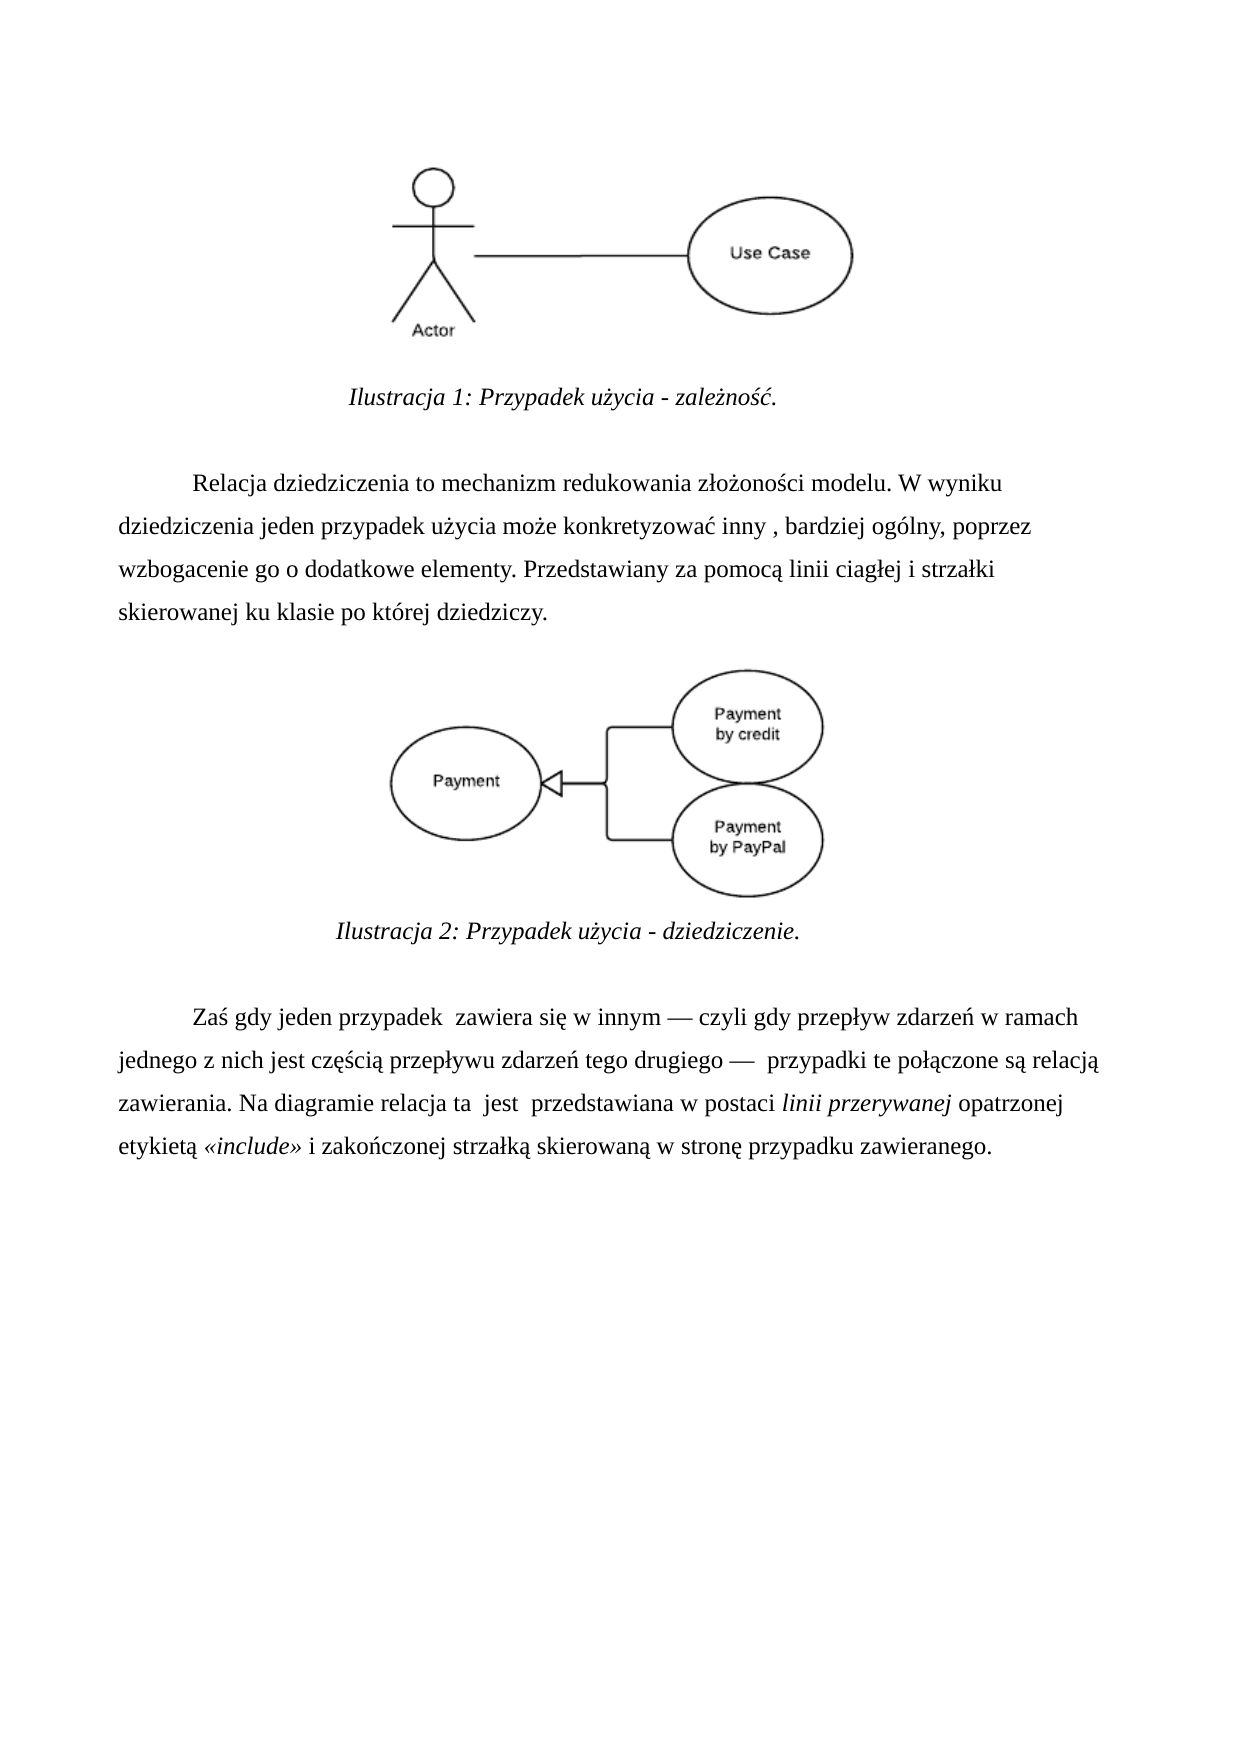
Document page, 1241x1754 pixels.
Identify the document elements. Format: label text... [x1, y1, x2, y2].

text Ilustracja 1: Przypadek użycia - zależność. [348, 382, 892, 411]
text dziedziczenia jeden przypadek użycia może konkretyzować inny , bardziej ogólny, poprzez wzbogacenie go o dodatkowe elementy. Przedstawiany za pomocą linii ciagłej i strzałki skierowanej ku klasie po której dziedziczy. [118, 511, 1122, 626]
text Zaś gdy jeden przypadek zawiera się w innym — czyli gdy przepływ zdarzeń w ramach jednego z nich jest częścią przepływu zdarzeń tego drugiego — przypadki te połączone są relacją zawierania. Na diagramie relacja ta jest przedstawiana w postaci linii przerywanej opatrzonej etykietą «include» i zakończonej strzałką skierowaną w stronę przypadku zawieranego. [118, 1002, 1122, 1160]
text Relacja dziedziczenia to mechanizm redukowania złożoności modelu. W wyniku [118, 468, 1122, 497]
picture [348, 130, 892, 382]
picture [335, 653, 905, 916]
text Ilustracja 2: Przypadek użycia - dziedziczenie. [336, 916, 905, 944]
